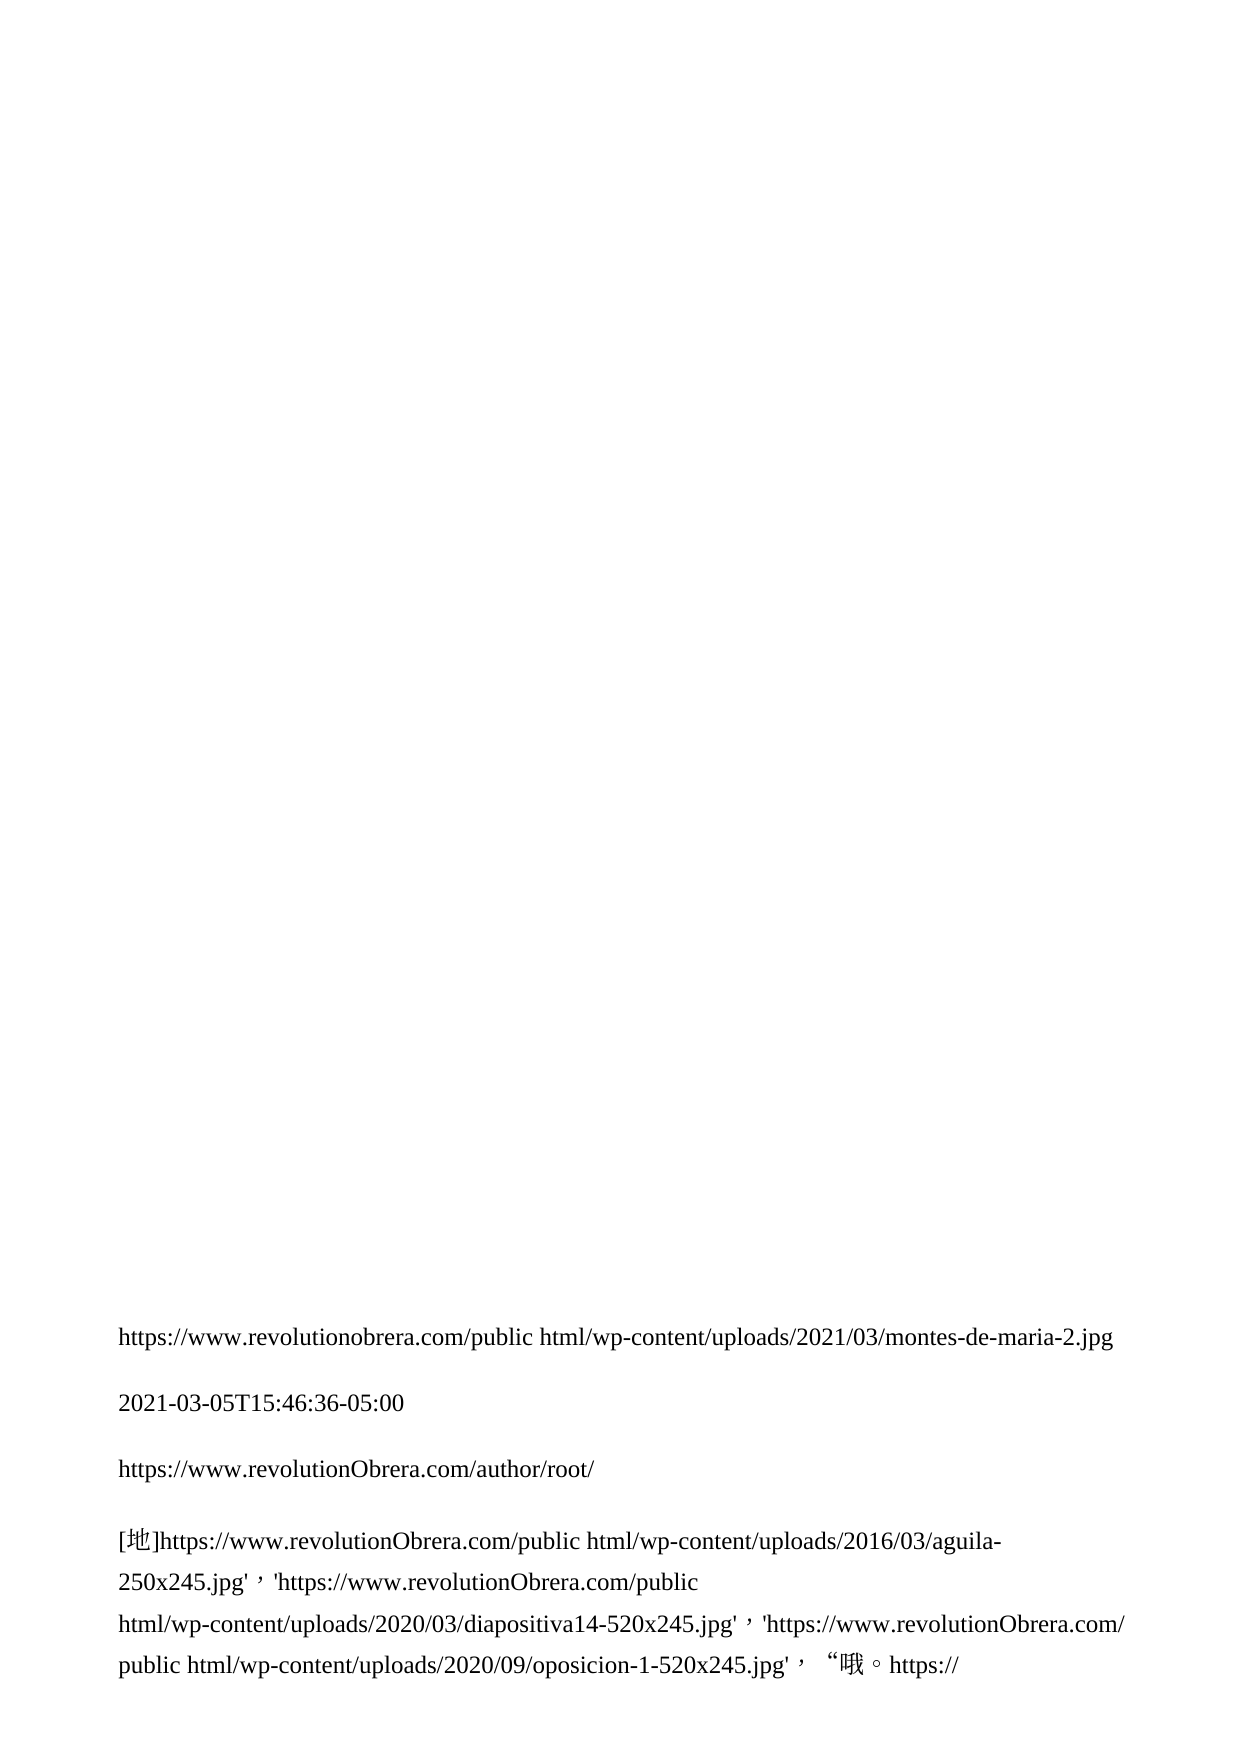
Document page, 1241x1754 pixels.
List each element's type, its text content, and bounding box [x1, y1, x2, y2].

text https://www.revolutionobrera.com/public html/wp-content/uploads/2021/03/montes-de-maria-2.jpg 2021-03-05T15:46:36-05:00 https://www.revolutionObrera.com/author/root/ [地]https://www.revolutionObrera.com/public html/wp-content/uploads/2016/03/aguila-250x245.jpg'，'https://www.revolutionObrera.com/public html/wp-content/uploads/2020/03/diapositiva14-520x245.jpg'，'https://www.revolutionObrera.com/public html/wp-content/uploads/2020/09/oposicion-1-520x245.jpg'，“哦。https://www.revolutionObrera.com/wp-content/uploads/2017/04/supportnos.jpg'，'https://www.revolutionObrera.com/public html/wp-content/plugins/telegram-bot/img/telegramiconmini.jpg'，'https://www.revolutionObrera.com/public html/wp-content/uploads/2020/10/pgi-620x349.png“，“哦。https://www.revolutionObrera.com/public html/wp-content/uploads/2021/01/bella-org-back-620x620.jpeg'，'https://www.revolutionObrera.com/public html/wp-content/uploads/2020/10/vologo-620x233.png'，'https://www.revolutionObrera.com/public html/wp-content/uploads/2020/10/blogs-620x165.png“，“哦。https://www.revolutionObrera.com/public html/wp-content/uploads/2021/01/ro-494.jpg'，'https://www.revolutionObrera.com/public html/wp-content/uploads/2021/01/almanaque-2121.jpg'，'https://www.revolutionObrera.com/public html/wp-content/uploads/2020/07/portadesafios.jpg“，“哦。https://www.revolutionObrera.com/wp-content/uploads/2020/01/programmuoclm.jpg'，'https://www.revolutionObrera.com/wp-content/uploads/2016/08/portalg.jpg'，'https://www.revolutionObrera.com/public html/wp-content/plugins/email-subscribers/lite/public/images/spinner.gif“，“哦。https://www.revolutionObrera.com/propossite/wp-content/uploads/2015/08/logof.png“] 奧蘭多·梅扎老頭子是我們去鄉下時遇到的一個老人，他和藹可親，對每個人都很有同情心，被國家海軍殺害，海軍從直升機上向一個被稱為“海灣家族”的武裝組織成員居住的村莊開火。奧蘭多老頭子被軍方稱為該組織的一員，就像他們在2002年至2008年期間殺害的6402名年輕人被列為退伍軍人一樣，如果不是因為社群迅速譴責老人與犯罪集團無關，他們也會這樣做。 唐·奧蘭多被杜克的傀儡殺死，他幾周前曾在埃爾薩拉多的蒙特斯·德馬里亞地區，21年前，準軍事部隊與軍隊共謀進行了最殘酷的屠殺之一；迪茲克抵達是為了迴應社群提出的指控，因為該地區再次受到黑鷹的威脅（見偽裝的軍事人員）和該地區日益嚴重的暴力造成的流離失所。3月2日，海軍在埃爾卡門·德玻利瓦爾的瓜曼加地區進行了類似的行動。 黑手黨政權那天承諾的安全與帕拉科·阿爾瓦羅·烏里韋·維萊茲（Paraco Alvaro Uribe Vélez）承諾的安全是一樣的，與胡安·曼努埃爾·桑托斯（Juan Manuel Santos）和所有前總統承諾的安全是一樣的；富人的安全，無論是誰，無論是誰！，以確保其業務持續和擴充套件。就Montes de María而言，Argos、Cargill等公司繼續利用該地區肥沃的土地種植棕櫚、柚木和其他農產品，並由黑手黨作為精神藥物業務的戰略走廊。 奧蘭多老頭子的死，加上對社會領導人的威脅越來越大，他們中的一些人或他們的家庭成員被謀殺，好像幾年前的恐怖電影錄影帶被歸還一樣，我們再次目睹了該地區人民的悲慘局勢，但重要的是，歷史不一定能重演，回顧錄影帶，我們看到了一些教訓，必須得到群眾的理解。 其中一個原因是，國家及其軍隊是反人民戰爭的幫凶和參與者，因為它是資本家和地主利益的捍衛者，正如聖奧諾弗雷的一位工會領袖所明確指出的那樣：“我們在領導人家裡看到的同一批武裝人員和黑人潛水員正在為在海灘上工作的人和在海灘上旅行的人接種疫苗。他們在警察的鼻子，沒有人告訴他們什麼，所以，就像他們說的，一個假設是什麼？“， 國家機構、機構、國會、政治家……不會幫助保護人民的生命；聖安東尼奧·德爾·帕爾米託（Sucre）的非洲程序代表瑪麗娜·索利斯修女在全國受害者局說，在談到和平委員會的訪問時：“3月2日星期二，國會和平委員會來這裡是為了‘展示’……我這樣說是因為如果他們對這裡發生的事情有真正的歸屬感，他們就不會在這個關鍵時刻出現，而是會一直呆在這裡。他們必須看到人們害怕出去，因為如果他們確實看到了可怕的事情，而譴責他們的人就是死人。” 社會領導人的安全不是由國家提供的，這不僅是因為它是無效的和無效的，因為它發生在他們已經被殺的時候，而且因為它是要求敵人自己的殺手保護。 因此，最重要的教訓是隻有人民才能拯救人民！在蒙特斯·德馬里亞，在薩拉多發生的事情不能再發生了；社群必須組織起來，以確保他們和他們的領導人得到保護；動員和鬥爭，以及在該國其他地區正在進行的鬥爭，必須擴大，並與受戰爭蹂躪的社群團結起來城市現在需要無限期地普遍失業，以便至少暫時停止對人民的戰爭。但歸根結底，迫切需要做好準備，推進徵用者的鬥爭，摧毀他們的軍隊，建立新的工農國家，用武裝人民自己保障人民的生命和安全。 [“阿爾瓦羅·烏里韋·維萊茲”，“海灣家族”，“杜克”，“埃爾薩拉多”，“埃爾薩拉多大屠殺”，“蒙特斯·德馬里亞”，“奧蘭多·梅扎”，“國家恐怖主義”] [118, 1289, 1181, 1681]
